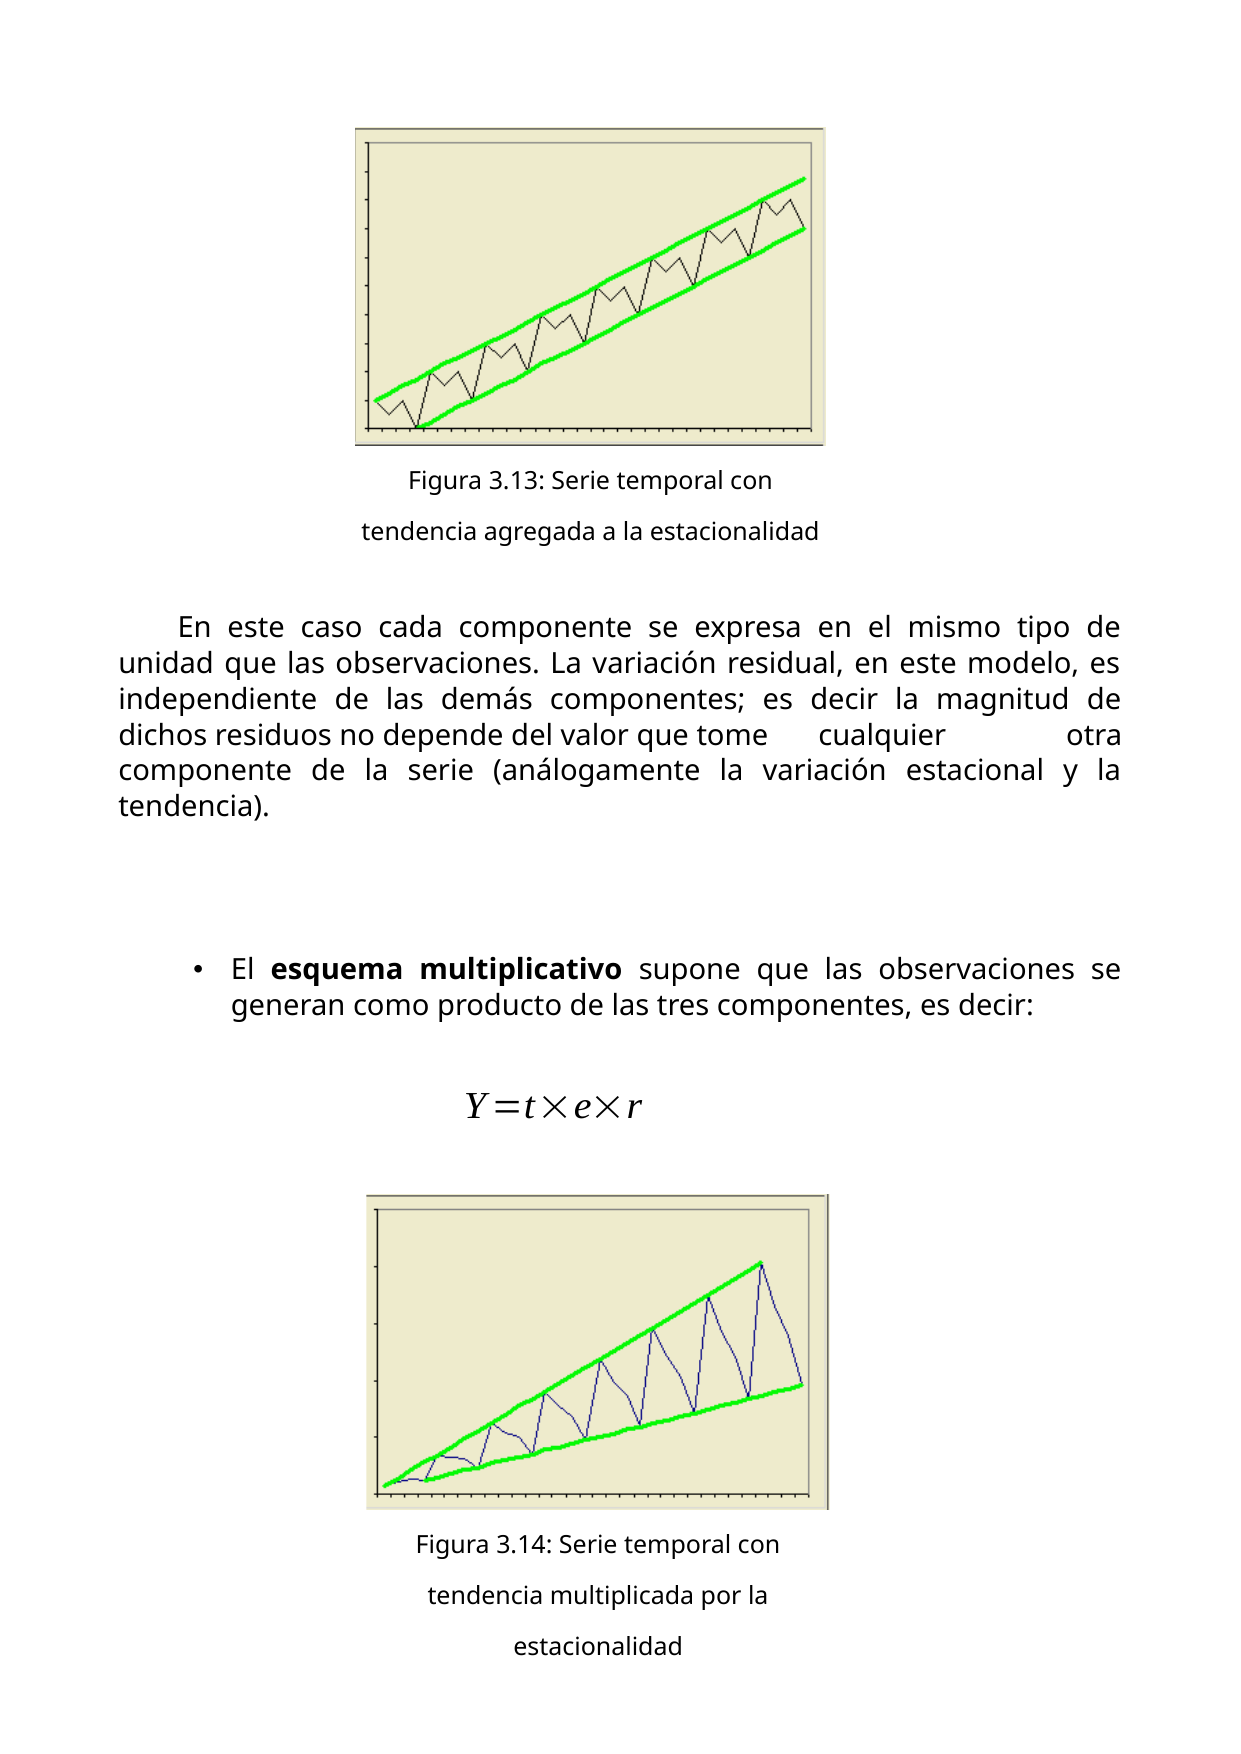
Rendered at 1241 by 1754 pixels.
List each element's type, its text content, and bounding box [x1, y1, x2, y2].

picture [355, 127, 826, 446]
text Figura 3.13: Serie temporal con tendencia agregada a la estacionalidad [355, 446, 826, 547]
text En este caso cada componente se expresa en el mismo tipo de unidad que las observaciones. La variación residual, en este modelo, es independiente de las demás componentes; es decir la magnitud de dichos residuos no depende del valor que tome cualquier otra componente de la serie (análogamente la variación estacional y la tendencia). [118, 607, 1122, 825]
text Figura 3.14: Serie temporal con tendencia multiplicada por la estacionalidad [366, 1510, 829, 1663]
list El esquema multiplicativo supone que las observaciones se generan como producto de las tres componentes, es decir: [193, 948, 1122, 1023]
picture [366, 1194, 830, 1510]
